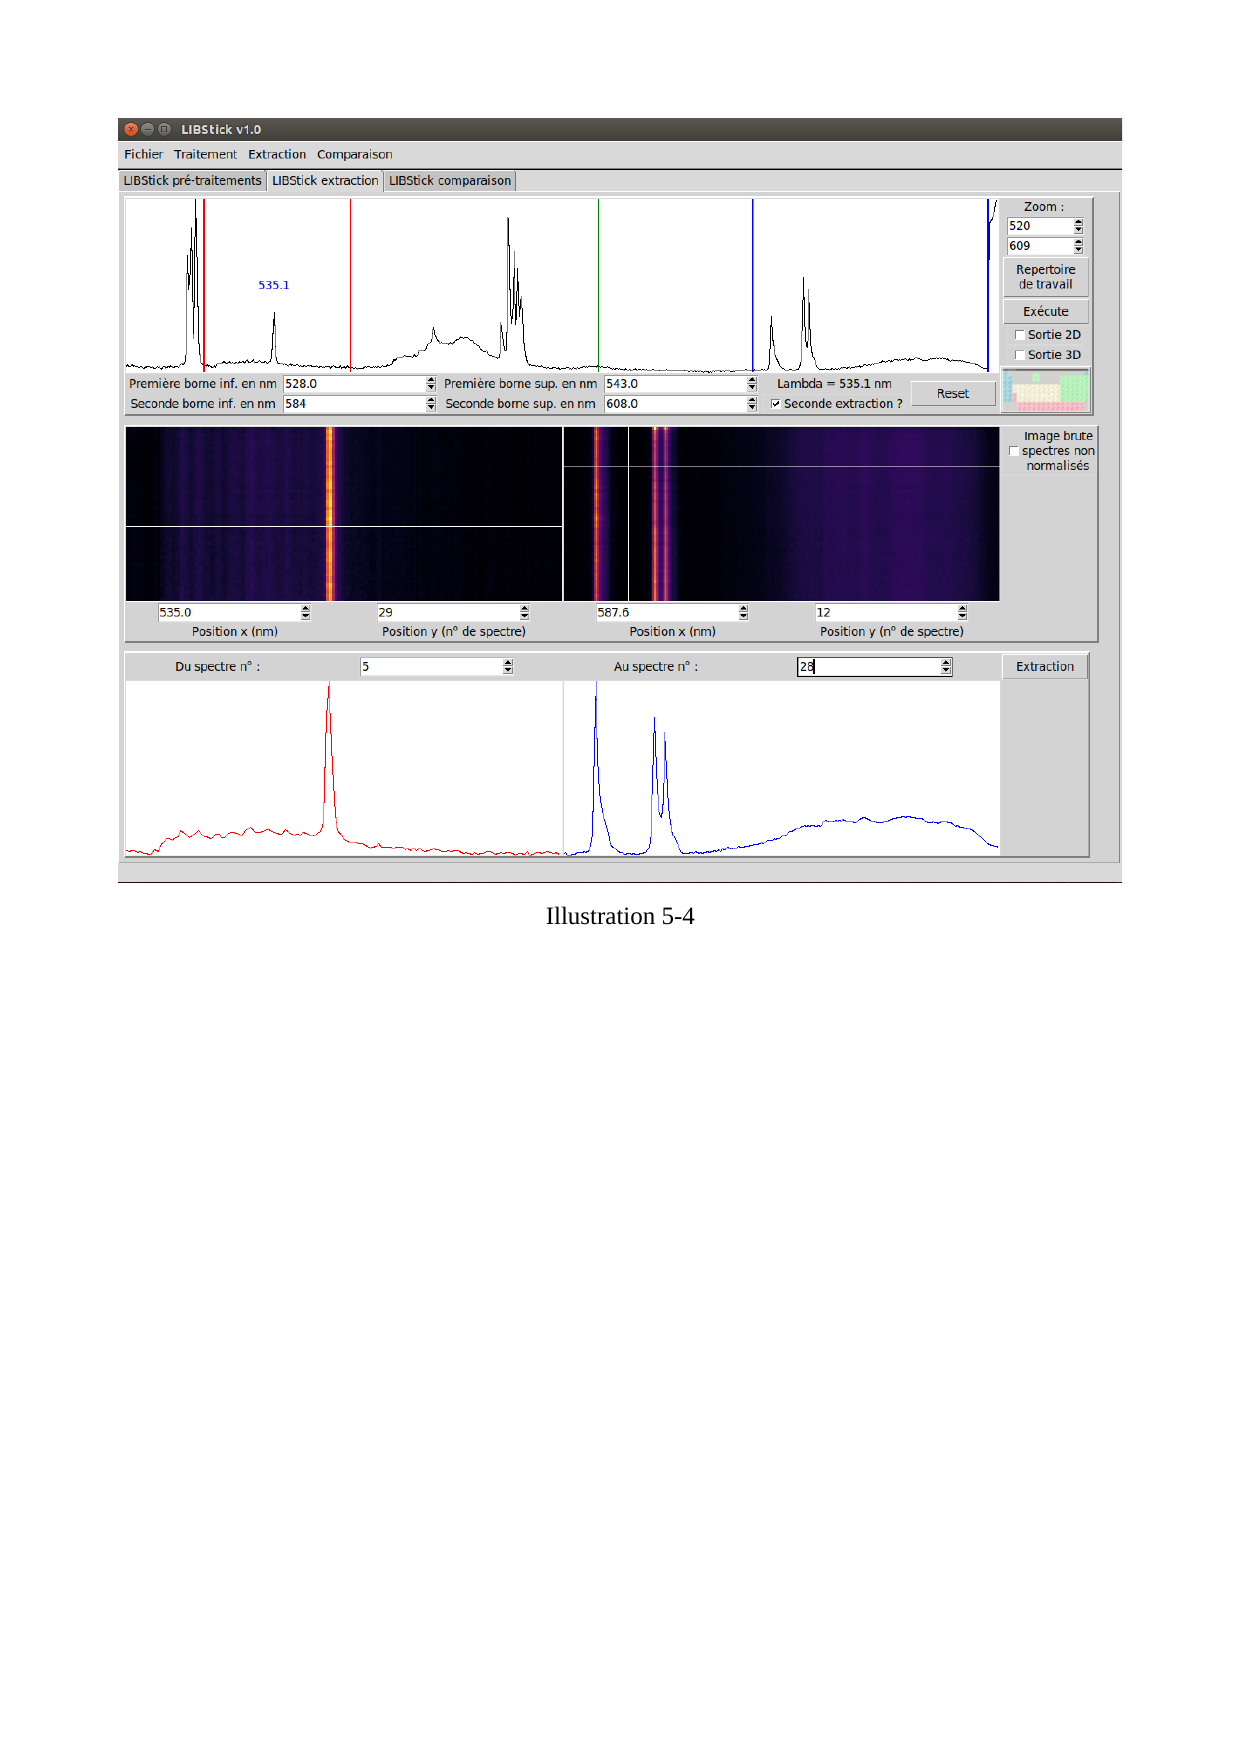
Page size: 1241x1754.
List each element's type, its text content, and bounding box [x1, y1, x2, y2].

text Illustration 5-4 [118, 901, 1122, 930]
picture [118, 118, 1123, 883]
